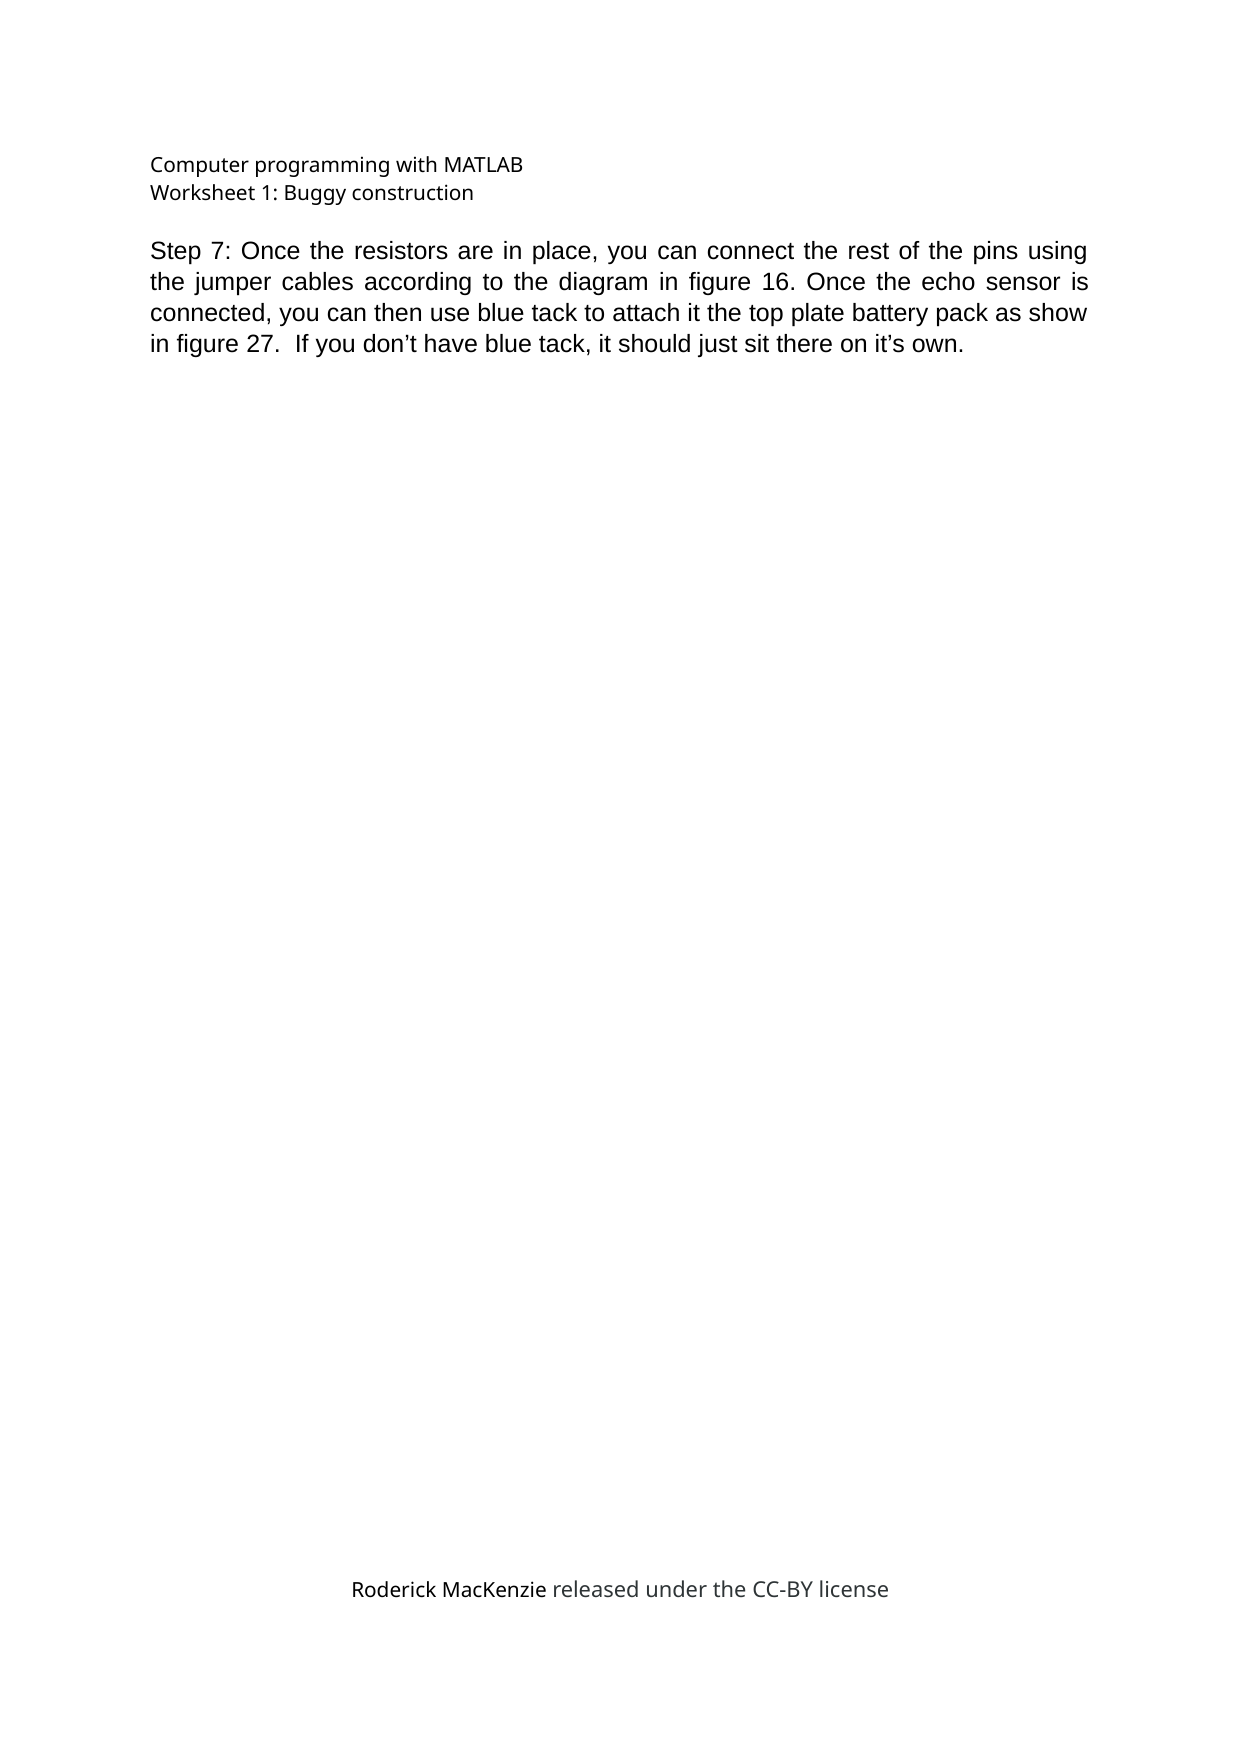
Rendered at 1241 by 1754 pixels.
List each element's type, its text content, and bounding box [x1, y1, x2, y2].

text Step 7: Once the resistors are in place, you can connect the rest of the pins using the jumper cables according to the diagram in figure 16. Once the echo sensor is connected, you can then use blue tack to attach it the top plate battery pack as show in figure 27. If you don’t have blue tack, it should just sit there on it’s own. [150, 236, 1090, 358]
